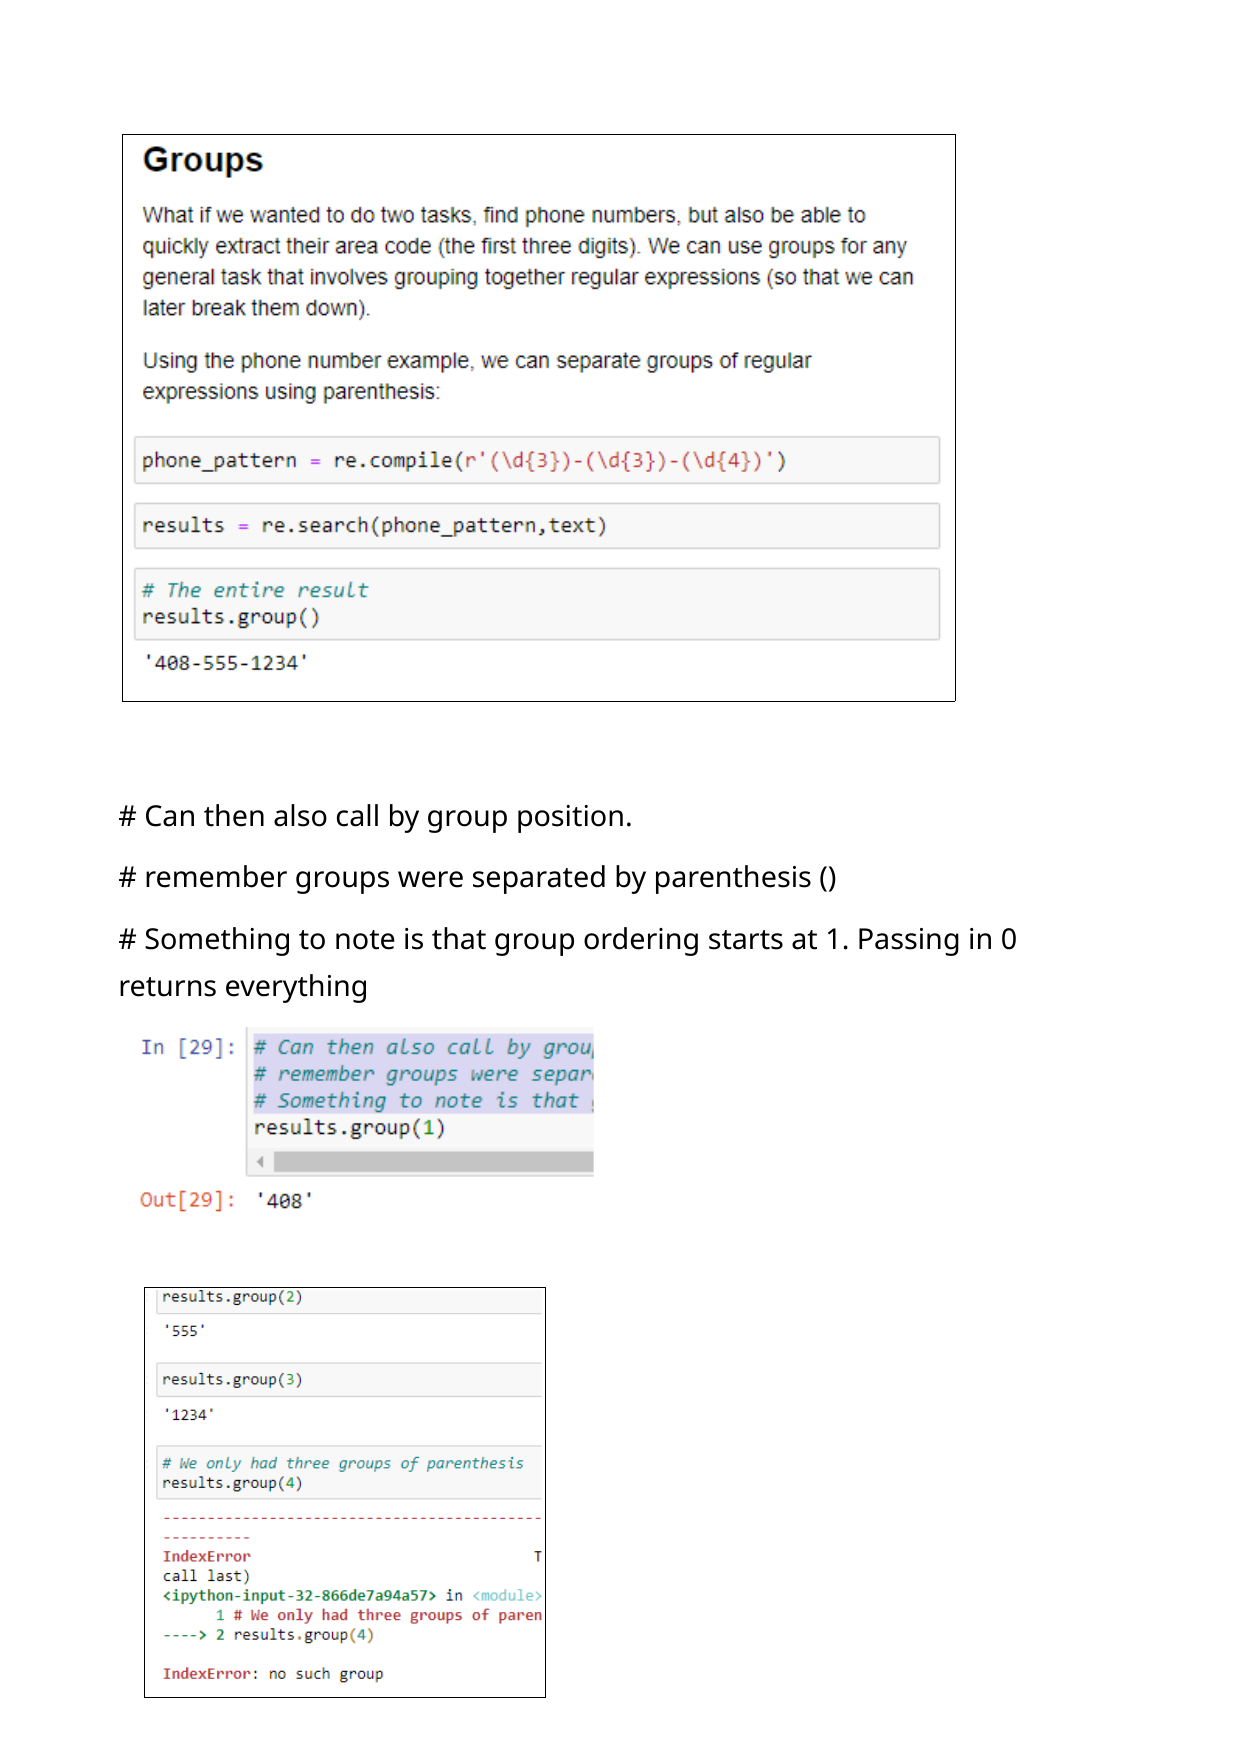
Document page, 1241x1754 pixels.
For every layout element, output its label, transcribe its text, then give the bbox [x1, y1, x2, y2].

text # remember groups were separated by parenthesis () [118, 857, 1122, 896]
picture [146, 1290, 542, 1695]
picture [125, 136, 953, 698]
text # Something to note is that group ordering starts at 1. Passing in 0 returns everything [118, 918, 1122, 1004]
text # Can then also call by group position. [118, 795, 1122, 834]
picture [127, 1027, 594, 1221]
